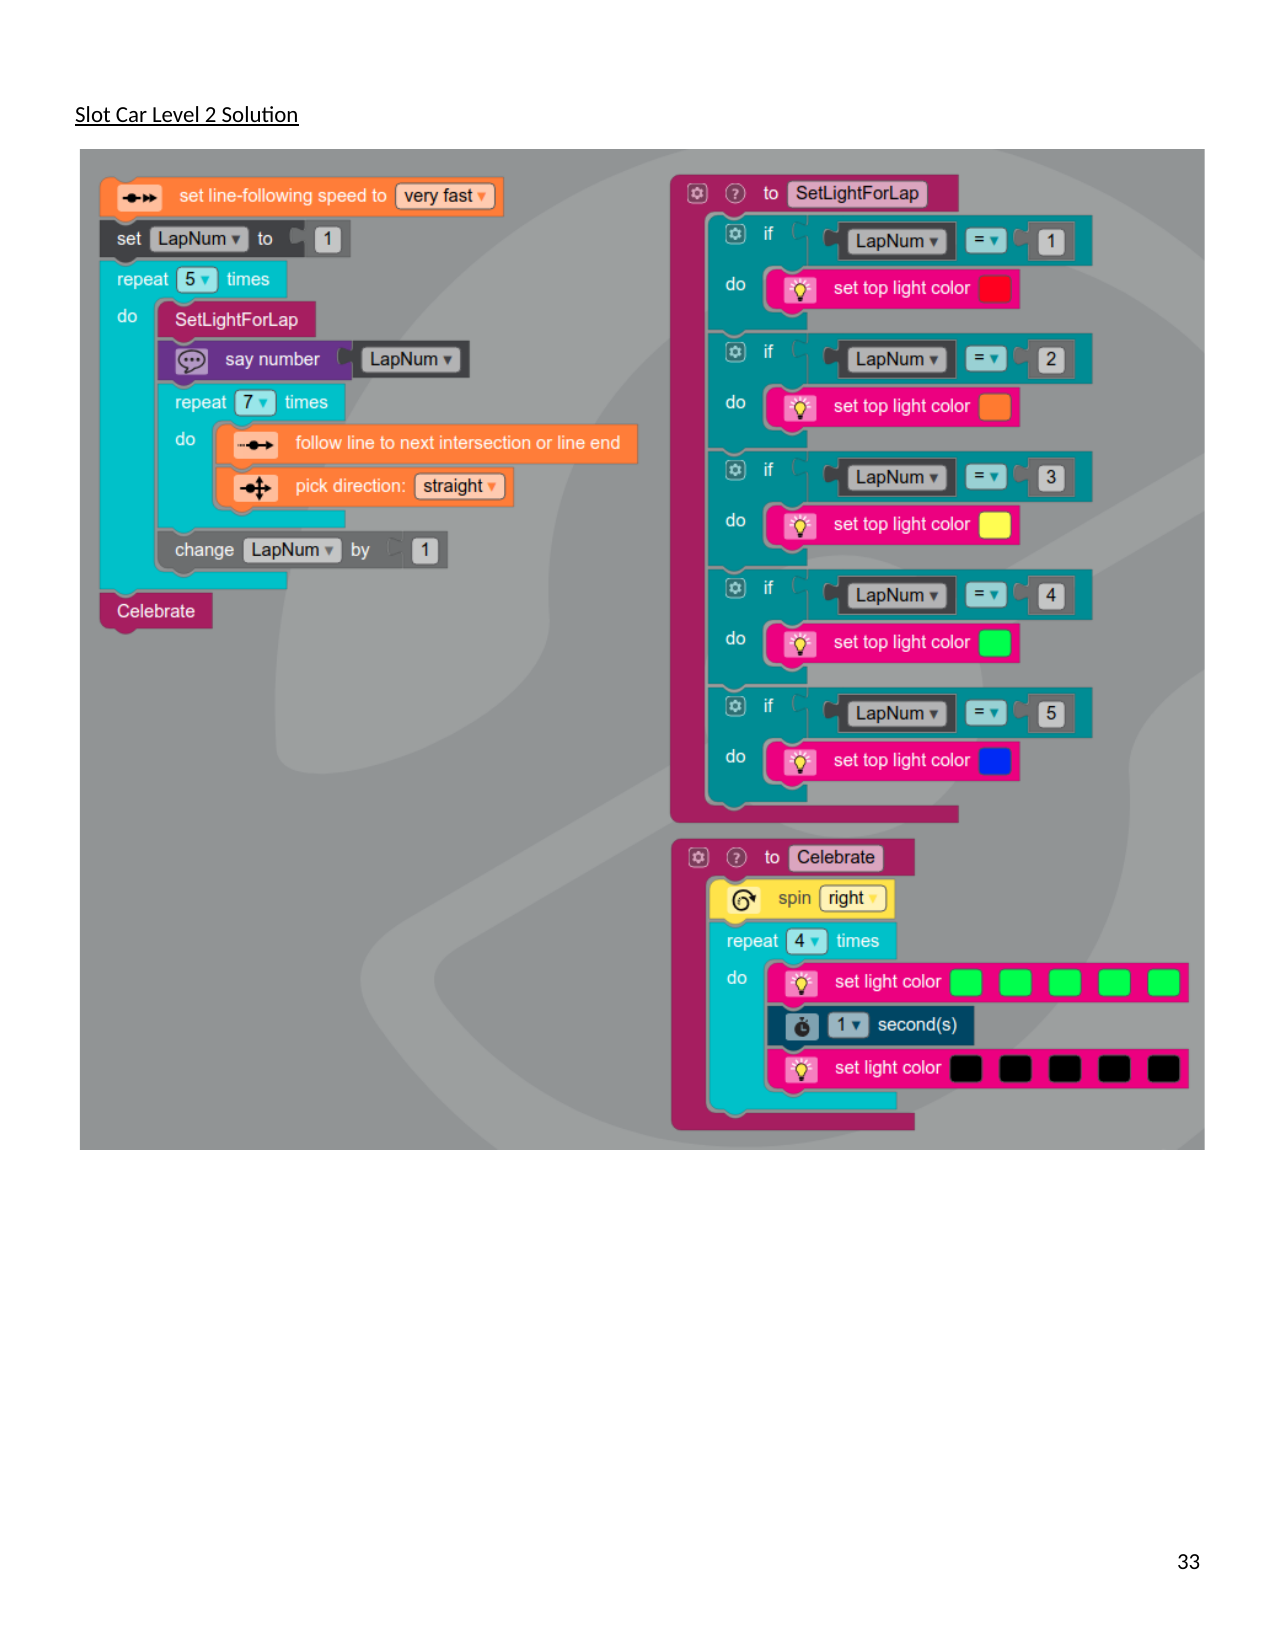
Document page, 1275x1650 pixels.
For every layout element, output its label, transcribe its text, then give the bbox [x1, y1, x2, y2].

subtitle Slot Car Level 2 Solution [75, 100, 1200, 128]
picture [79, 149, 1205, 1150]
